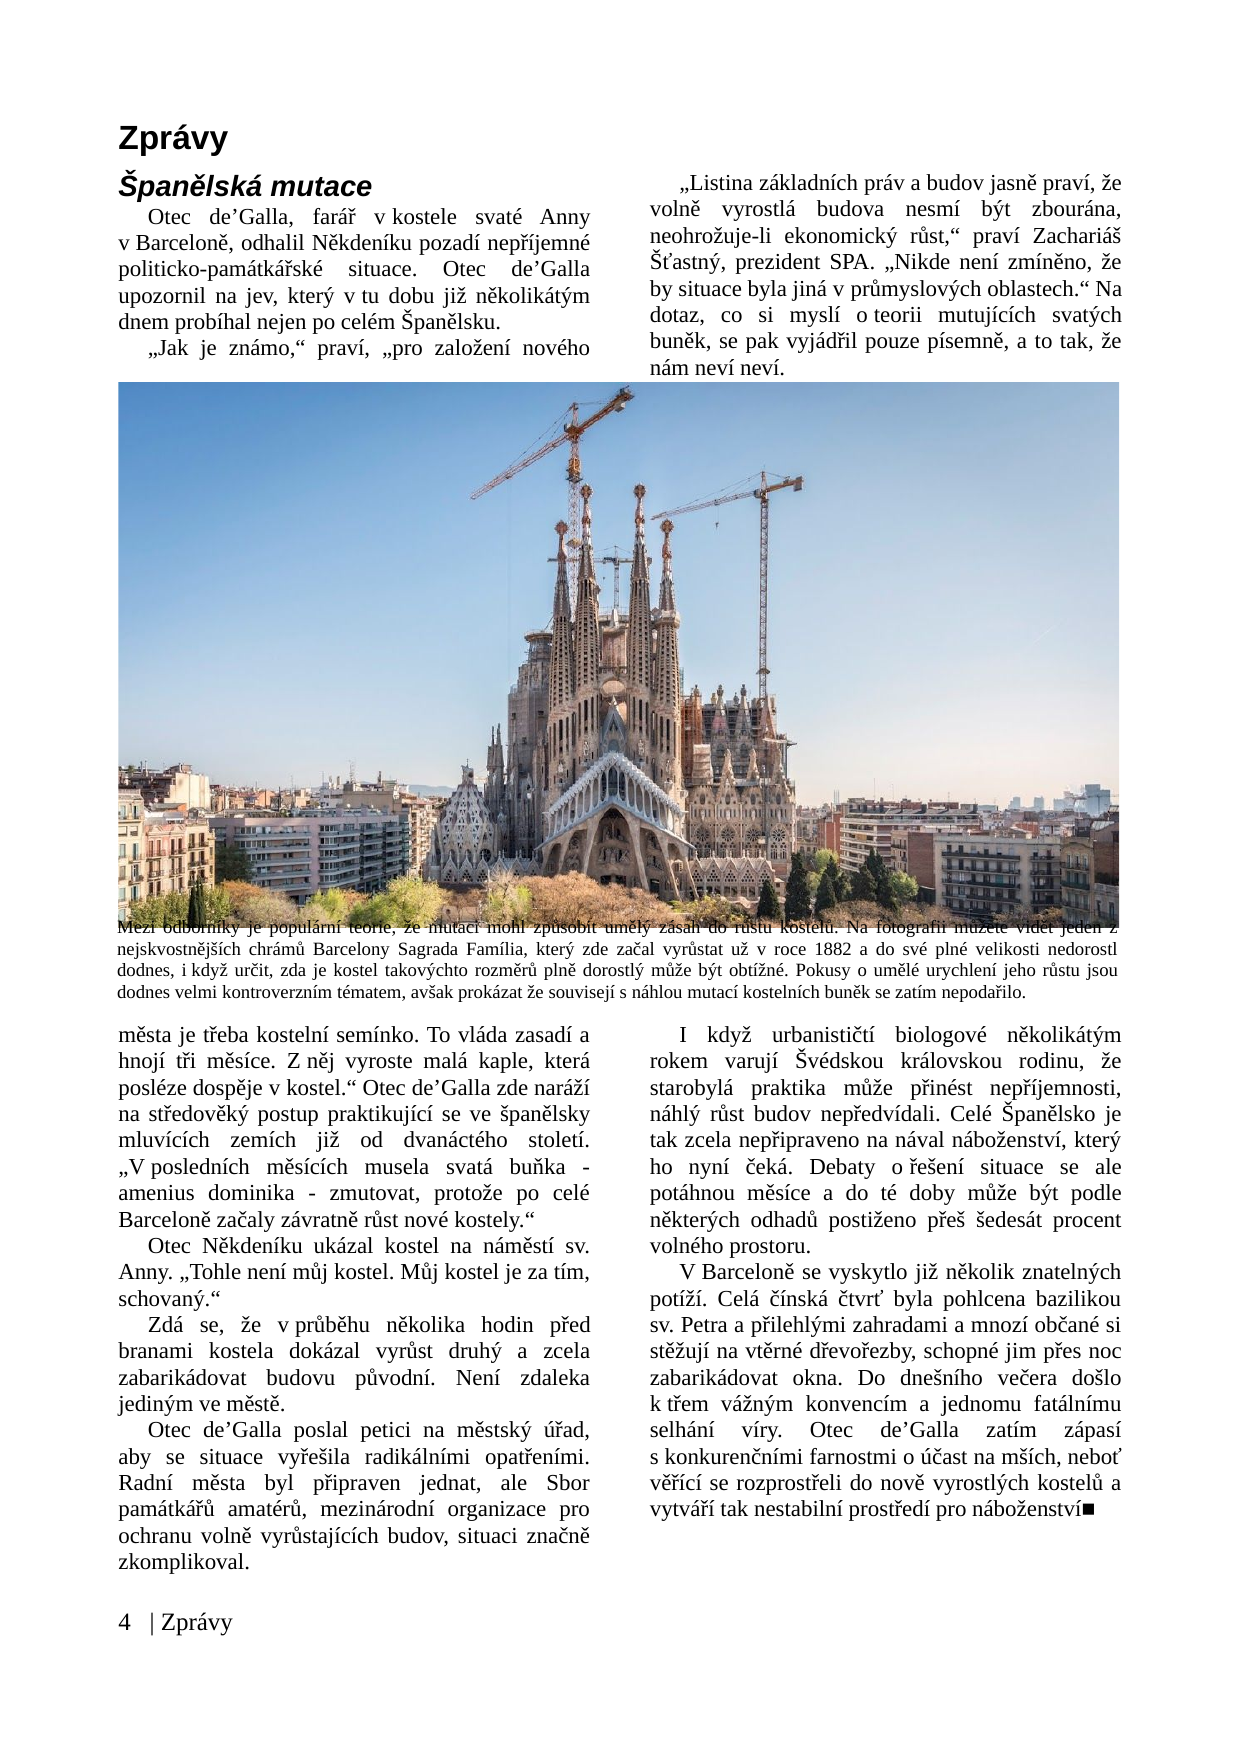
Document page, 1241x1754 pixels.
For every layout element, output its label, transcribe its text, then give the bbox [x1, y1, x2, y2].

text Otec de’Galla poslal petici na městský úřad, aby se situace vyřešila radikálními opatřeními. Radní města byl připraven jednat, ale Sbor památkářů amatérů, mezinárodní organizace pro ochranu volně vyrůstajících budov, situaci značně zkomplikoval. [118, 1416, 591, 1574]
text „Jak je známo,“ praví, „pro založení nového města je třeba kostelní semínko. To vláda zasadí a hnojí tři měsíce. Z něj vyroste malá kaple, která posléze dospěje v kostel.“ Otec de’Galla zde naráží na středověký postup praktikující se ve španělsky mluvících zemích již od dvanáctého století. „V posledních měsících musela svatá buňka - amenius dominika - zmutovat, protože po celé Barceloně začaly závratně růst nové kostely.“ [118, 334, 591, 382]
text Otec de’Galla, farář v kostele svaté Anny v Barceloně, odhalil Někdeníku pozadí nepříjemné politicko-památkářské situace. Otec de’Galla upozornil na jev, který v tu dobu již několikátým dnem probíhal nejen po celém Španělsku. [118, 203, 591, 334]
subtitle Zprávy [118, 118, 1122, 157]
text Otec Někdeníku ukázal kostel na náměstí sv. Anny. „Tohle není můj kostel. Můj kostel je za tím, schovaný.“ [118, 1232, 591, 1311]
subtitle Španělská mutace [118, 169, 591, 203]
picture [118, 382, 1120, 910]
text I když urbanističtí biologové několikátým rokem varují Švédskou královskou rodinu, že starobylá praktika může přinést nepříjemnosti, náhlý růst budov nepředvídali. Celé Španělsko je tak zcela nepřipraveno na nával náboženství, který ho nyní čeká. Debaty o řešení situace se ale potáhnou měsíce a do té doby může být podle některých odhadů postiženo přeš šedesát procent volného prostoru. [649, 380, 1122, 1258]
text V Barceloně se vyskytlo již několik znatelných potíží. Celá čínská čtvrť byla pohlcena bazilikou sv. Petra a přilehlými zahradami a mnozí občané si stěžují na vtěrné dřevořezby, schopné jim přes noc zabarikádovat okna. Do dnešního večera došlo k třem vážným konvencím a jednomu fatálnímu selhání víry. Otec de’Galla zatím zápasí s konkurenčními farnostmi o účast na mších, neboť věřící se rozprostřeli do nově vyrostlých kostelů a vytváří tak nestabilní prostředí pro náboženství■ [649, 1258, 1122, 1522]
text „Jak je známo,“ praví, „pro založení nového města je třeba kostelní semínko. To vláda zasadí a hnojí tři měsíce. Z něj vyroste malá kaple, která posléze dospěje v kostel.“ Otec de’Galla zde naráží na středověký postup praktikující se ve španělsky mluvících zemích již od dvanáctého století. „V posledních měsících musela svatá buňka - amenius dominika - zmutovat, protože po celé Barceloně začaly závratně růst nové kostely.“ [118, 910, 591, 1232]
text „Listina základních práv a budov jasně praví, že volně vyrostlá budova nesmí být zbourána, neohrožuje-li ekonomický růst,“ praví Zachariáš Šťastný, prezident SPA. „Nikde není zmíněno, že by situace byla jiná v průmyslových oblastech.“ Na dotaz, co si myslí o teorii mutujících svatých buněk, se pak vyjádřil pouze písemně, a to tak, že nám neví neví. [649, 169, 1122, 380]
text Zdá se, že v průběhu několika hodin před branami kostela dokázal vyrůst druhý a zcela zabarikádovat budovu původní. Není zdaleka jediným ve městě. [118, 1311, 591, 1416]
